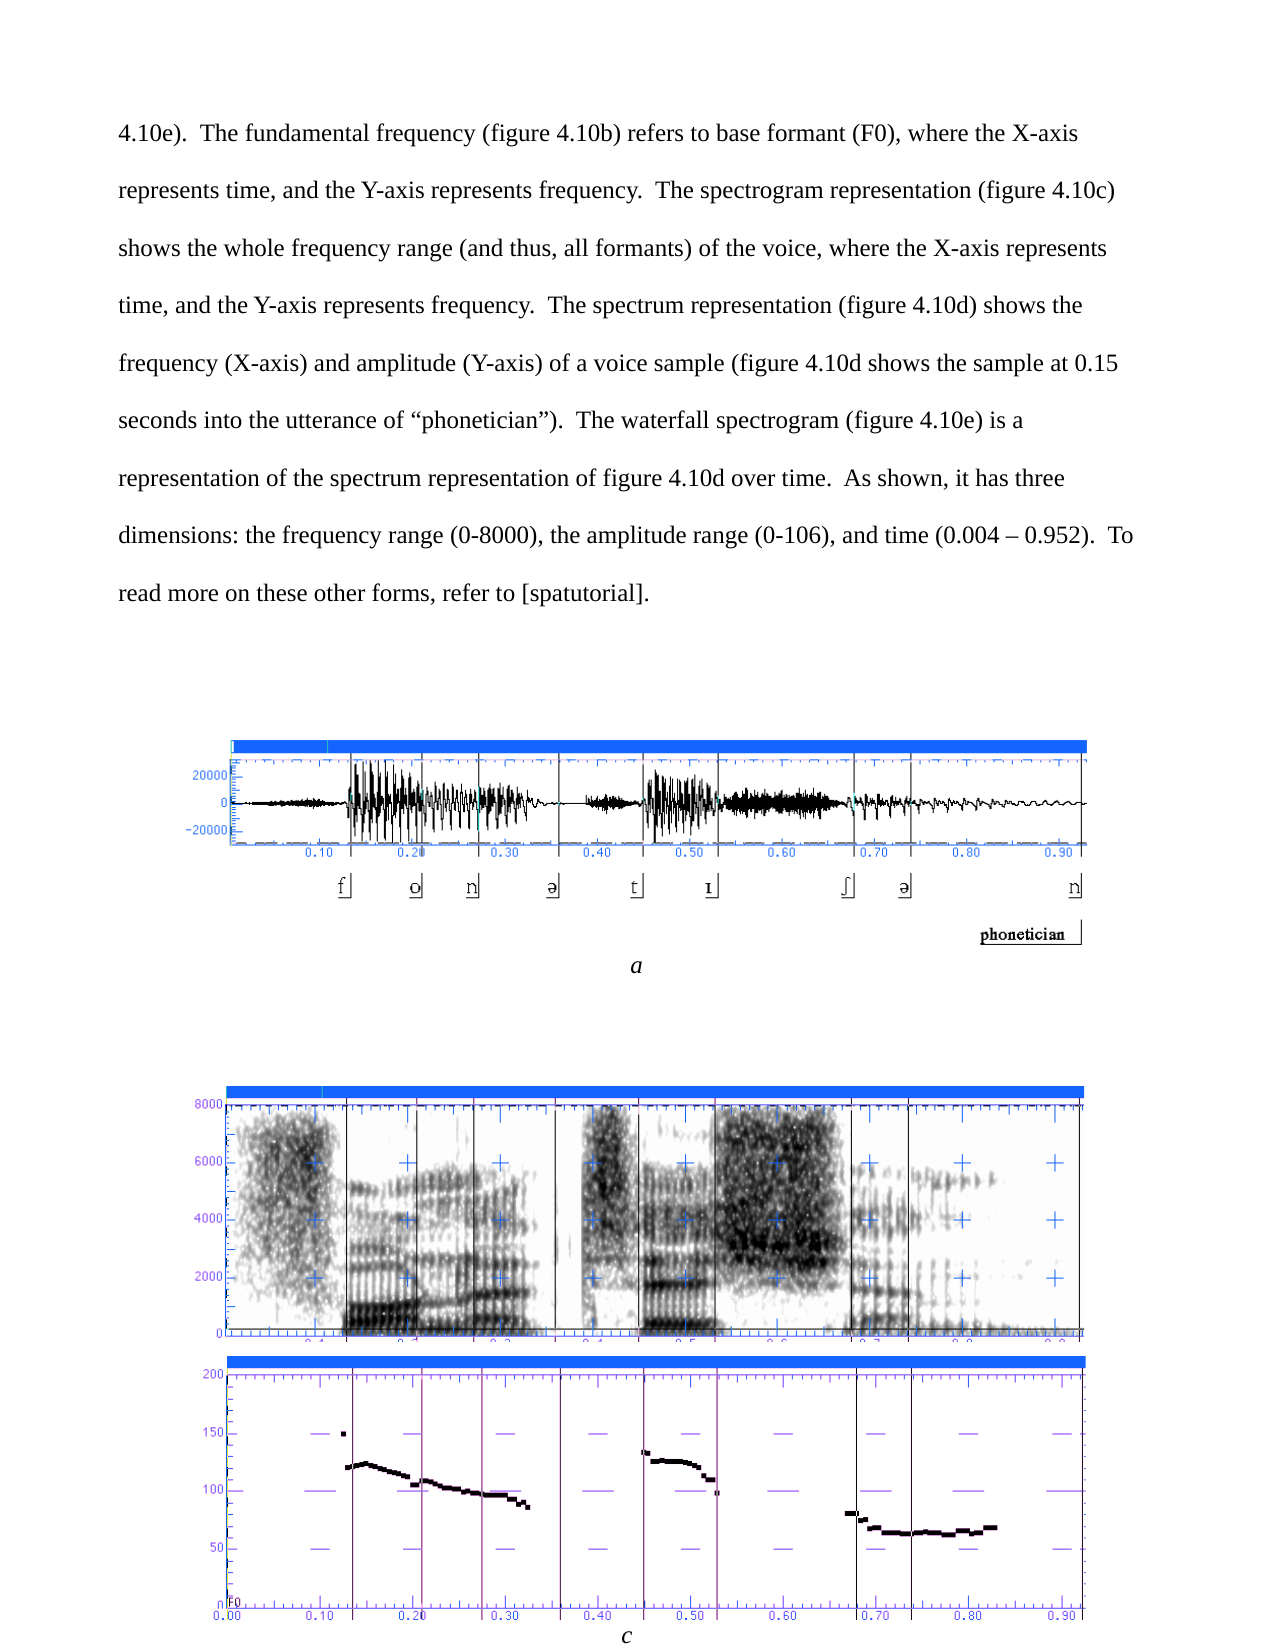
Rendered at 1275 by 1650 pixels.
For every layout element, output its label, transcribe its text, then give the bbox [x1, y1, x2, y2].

picture [169, 1086, 1085, 1342]
text c [170, 1620, 1085, 1648]
picture [170, 1356, 1086, 1620]
text 4.10e). The fundamental frequency (figure 4.10b) refers to base formant (F0), where the X-axis represents time, and the Y-axis represents frequency. The spectrogram representation (figure 4.10c) shows the whole frequency range (and thus, all formants) of the voice, where the X-axis represents time, and the Y-axis represents frequency. The spectrum representation (figure 4.10d) shows the frequency (X-axis) and amplitude (Y-axis) of a voice sample (figure 4.10d shows the sample at 0.15 seconds into the utterance of “phonetician”). The waterfall spectrogram (figure 4.10e) is a representation of the spectrum representation of figure 4.10d over time. As shown, it has three dimensions: the frequency range (0-8000), the amplitude range (0-106), and time (0.004 – 0.952). To read more on these other forms, refer to [spatutorial]. [118, 118, 1157, 607]
text a [182, 736, 1093, 979]
